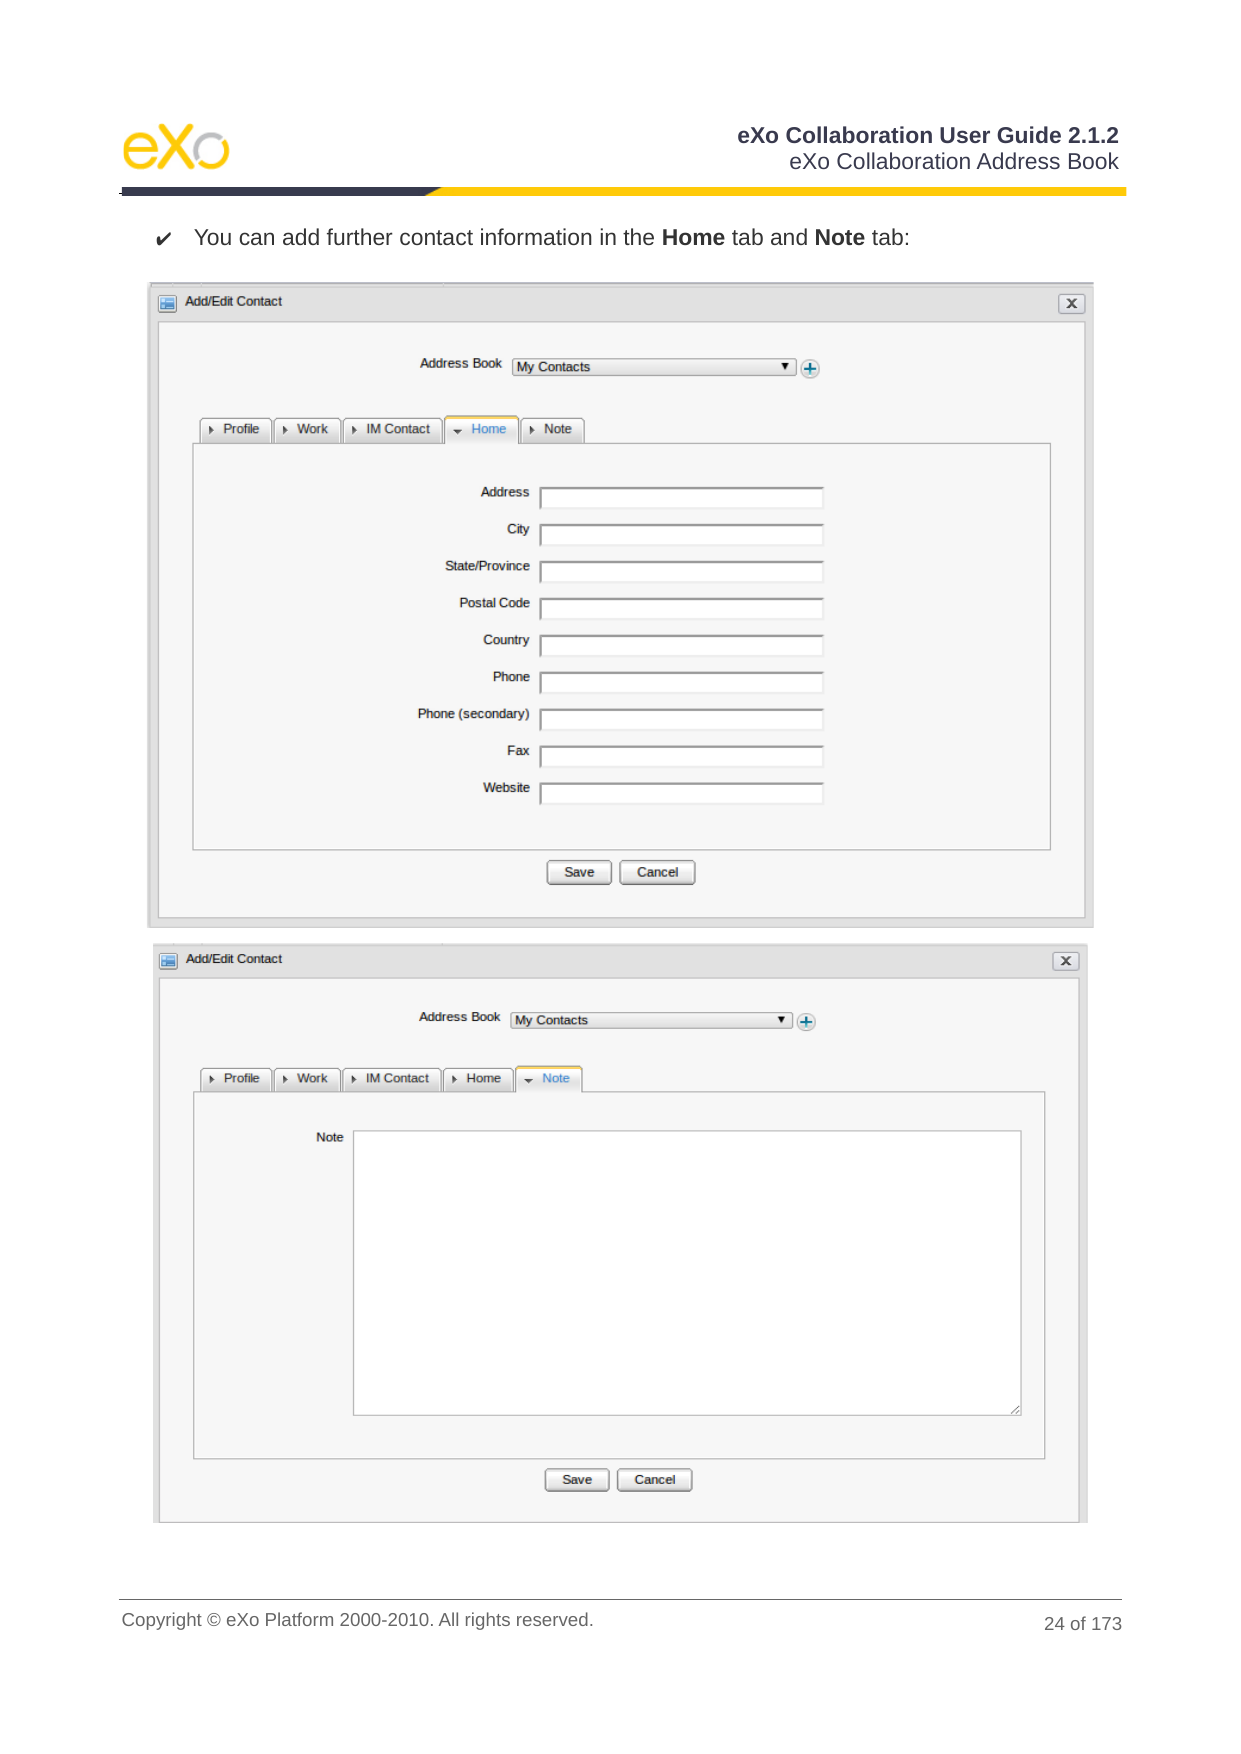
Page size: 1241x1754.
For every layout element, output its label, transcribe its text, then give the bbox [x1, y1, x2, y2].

list You can add further contact information in the Home tab and Note tab: [156, 223, 1122, 250]
picture [146, 282, 1094, 928]
picture [123, 123, 230, 170]
picture [153, 943, 1088, 1523]
picture [121, 187, 1127, 196]
